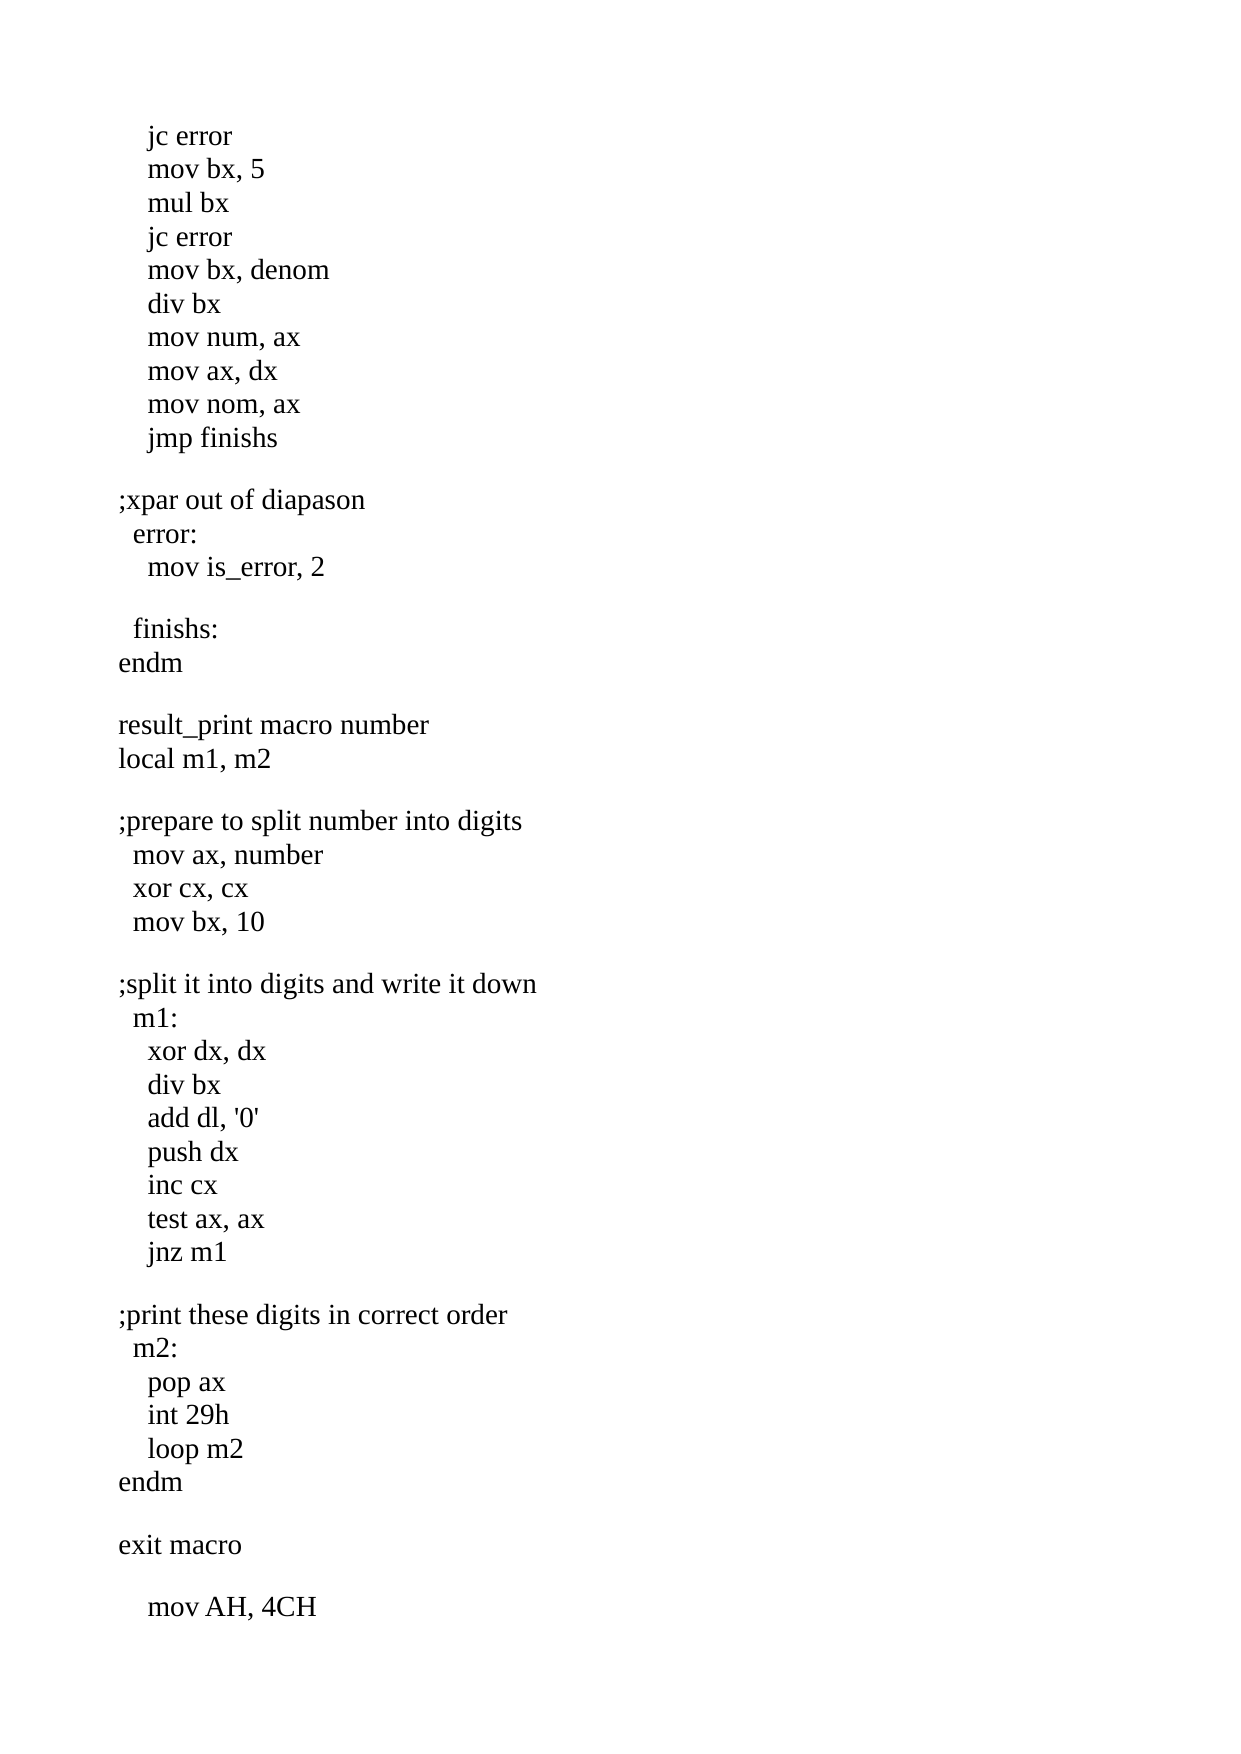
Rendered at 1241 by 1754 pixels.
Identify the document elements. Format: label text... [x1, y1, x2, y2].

text pop ax [118, 1364, 1122, 1397]
text local m1, m2 [118, 741, 1122, 774]
text xor cx, cx [118, 870, 1122, 904]
text jc error [118, 219, 1122, 252]
text mov bx, denom [118, 252, 1122, 286]
text mov num, ax [118, 319, 1122, 353]
text mov bx, 10 [118, 904, 1122, 937]
text finishs: [118, 612, 1122, 645]
text push dx [118, 1134, 1122, 1167]
text ;print these digits in correct order [118, 1297, 1122, 1330]
text mul bx [118, 185, 1122, 219]
text ;prepare to split number into digits [118, 803, 1122, 837]
text result_print macro number [118, 707, 1122, 741]
text inc cx [118, 1167, 1122, 1201]
text loop m2 [118, 1431, 1122, 1464]
text endm [118, 645, 1122, 679]
text m2: [118, 1330, 1122, 1364]
text mov ax, dx [118, 353, 1122, 386]
text error: [118, 516, 1122, 549]
text m1: [118, 1000, 1122, 1033]
text add dl, '0' [118, 1100, 1122, 1134]
text exit macro [118, 1527, 1122, 1560]
text test ax, ax [118, 1201, 1122, 1234]
text endm [118, 1464, 1122, 1498]
text jc error [118, 118, 1122, 152]
text mov bx, 5 [118, 152, 1122, 185]
text ;xpar out of diapason [118, 482, 1122, 516]
text div bx [118, 286, 1122, 319]
text jmp finishs [118, 420, 1122, 453]
text div bx [118, 1067, 1122, 1100]
text mov AH, 4CH [118, 1589, 1122, 1623]
text ;split it into digits and write it down [118, 966, 1122, 1000]
text mov nom, ax [118, 386, 1122, 420]
text mov is_error, 2 [118, 549, 1122, 583]
text int 29h [118, 1397, 1122, 1431]
text xor dx, dx [118, 1033, 1122, 1067]
text mov ax, number [118, 837, 1122, 870]
text jnz m1 [118, 1234, 1122, 1268]
